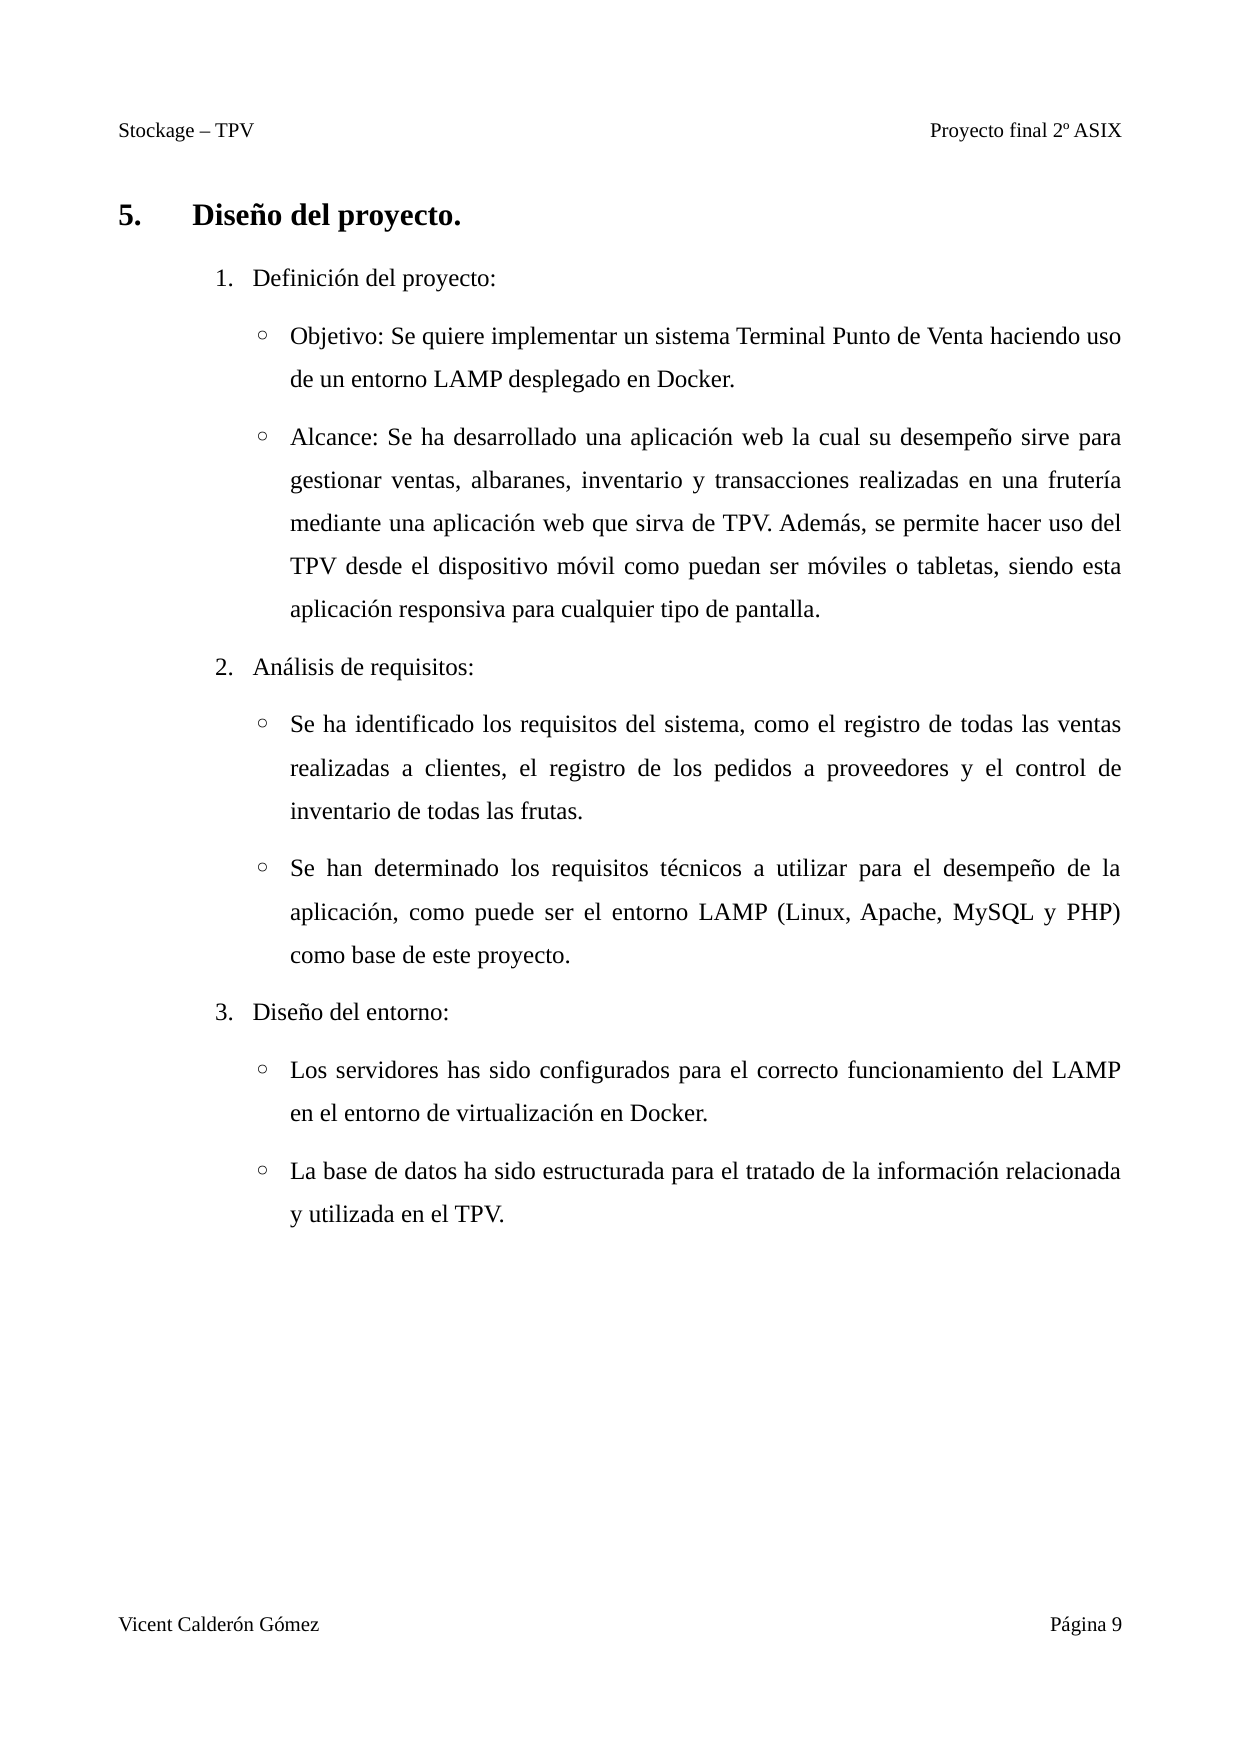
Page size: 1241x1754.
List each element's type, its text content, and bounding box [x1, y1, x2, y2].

list Alcance: Se ha desarrollado una aplicación web la cual su desempeño sirve para gestionar ventas, albaranes, inventario y transacciones realizadas en una frutería mediante una aplicación web que sirva de TPV. Además, se permite hacer uso del TPV desde el dispositivo móvil como puedan ser móviles o tabletas, siendo esta aplicación responsiva para cualquier tipo de pantalla. [252, 422, 1122, 623]
list Diseño del entorno: [215, 997, 1122, 1026]
list Se ha identificado los requisitos del sistema, como el registro de todas las ventas realizadas a clientes, el registro de los pedidos a proveedores y el control de inventario de todas las frutas. [252, 709, 1122, 824]
list La base de datos ha sido estructurada para el tratado de la información relacionada y utilizada en el TPV. [252, 1156, 1122, 1228]
list Definición del proyecto: [215, 263, 1122, 292]
list Los servidores has sido configurados para el correcto funcionamiento del LAMP en el entorno de virtualización en Docker. [252, 1055, 1122, 1127]
subtitle Diseño del proyecto. [118, 197, 1122, 233]
list Objetivo: Se quiere implementar un sistema Terminal Punto de Venta haciendo uso de un entorno LAMP desplegado en Docker. [252, 321, 1122, 393]
list Análisis de requisitos: [215, 652, 1122, 681]
list Se han determinado los requisitos técnicos a utilizar para el desempeño de la aplicación, como puede ser el entorno LAMP (Linux, Apache, MySQL y PHP) como base de este proyecto. [252, 853, 1122, 968]
